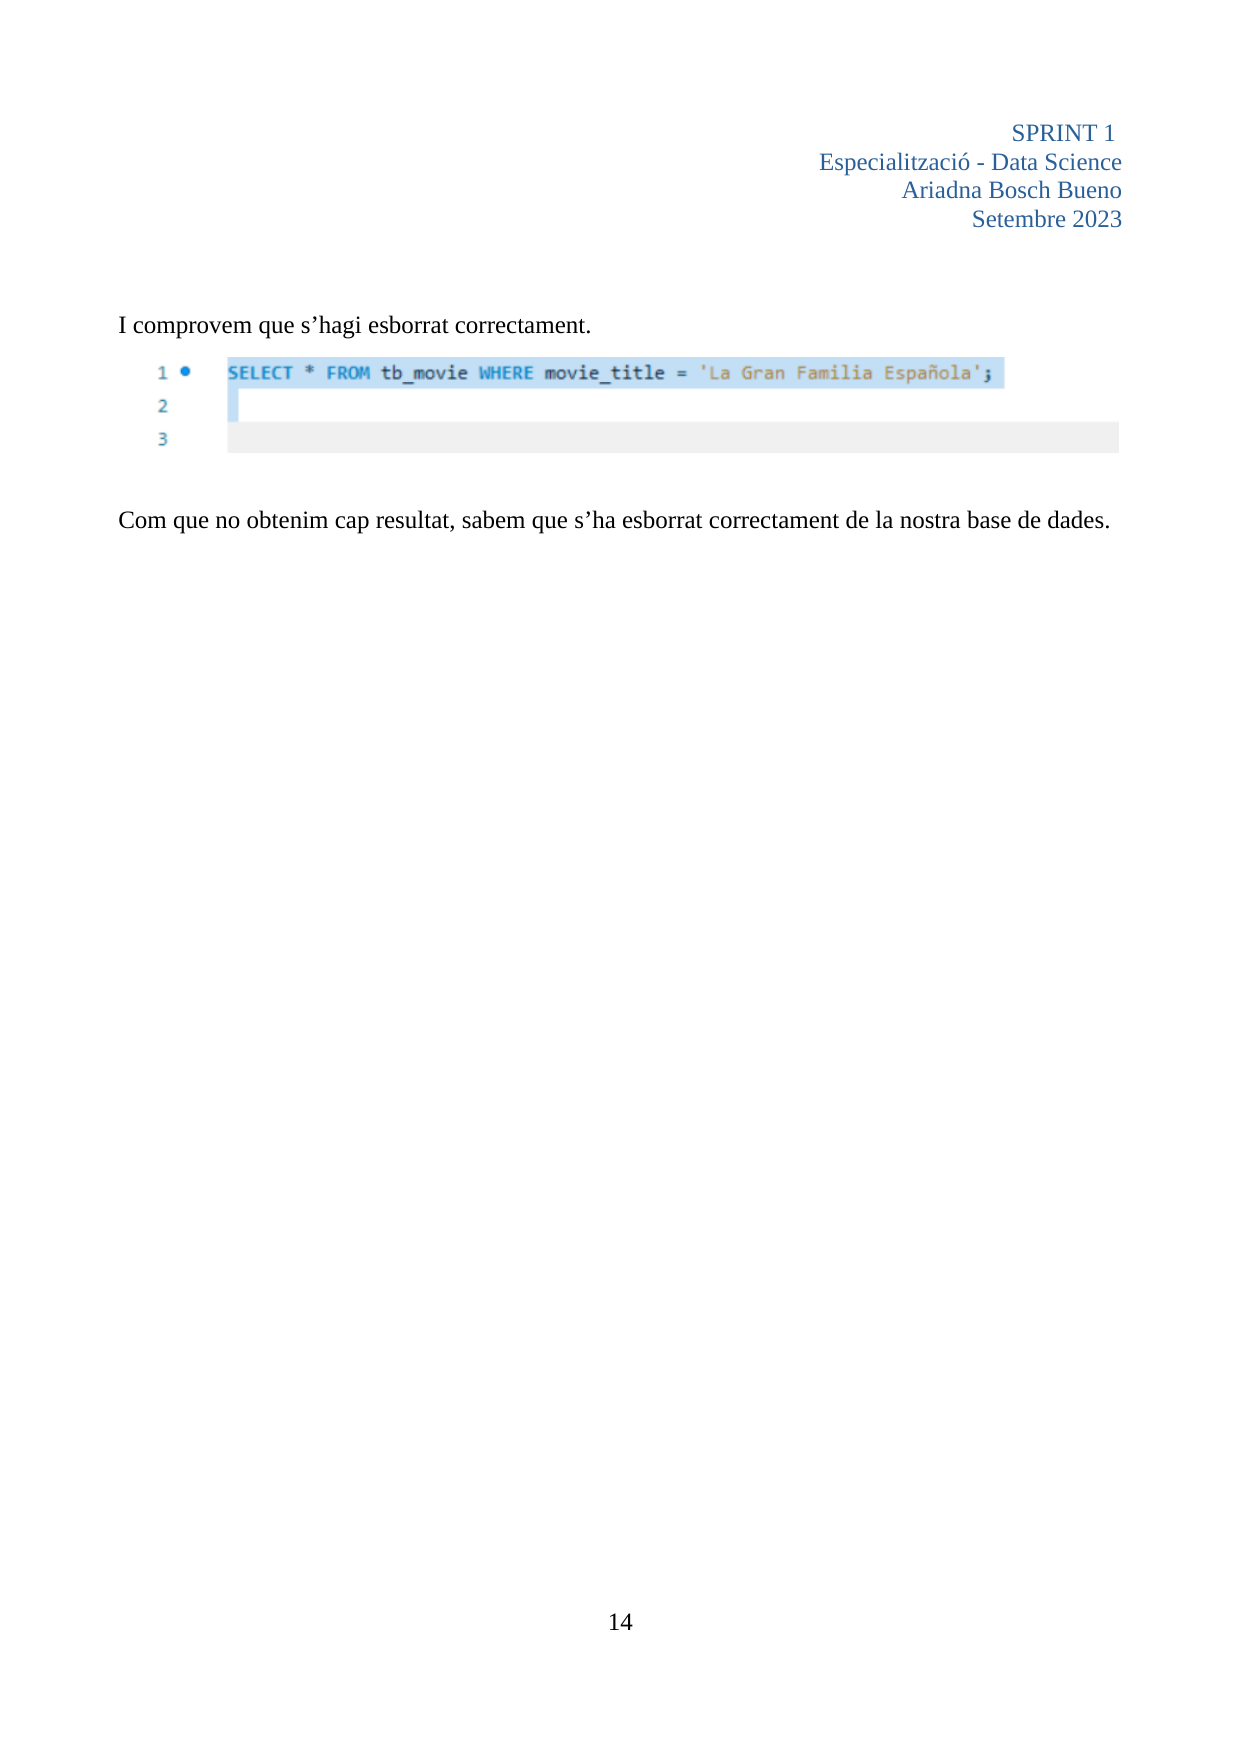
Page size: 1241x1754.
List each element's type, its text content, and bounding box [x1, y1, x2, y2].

subtitle Com que no obtenim cap resultat, sabem que s’ha esborrat correctament de la nostra base de dades. [118, 505, 1122, 533]
picture [121, 357, 1119, 453]
subtitle I comprovem que s’hagi esborrat correctament. [118, 310, 1122, 339]
